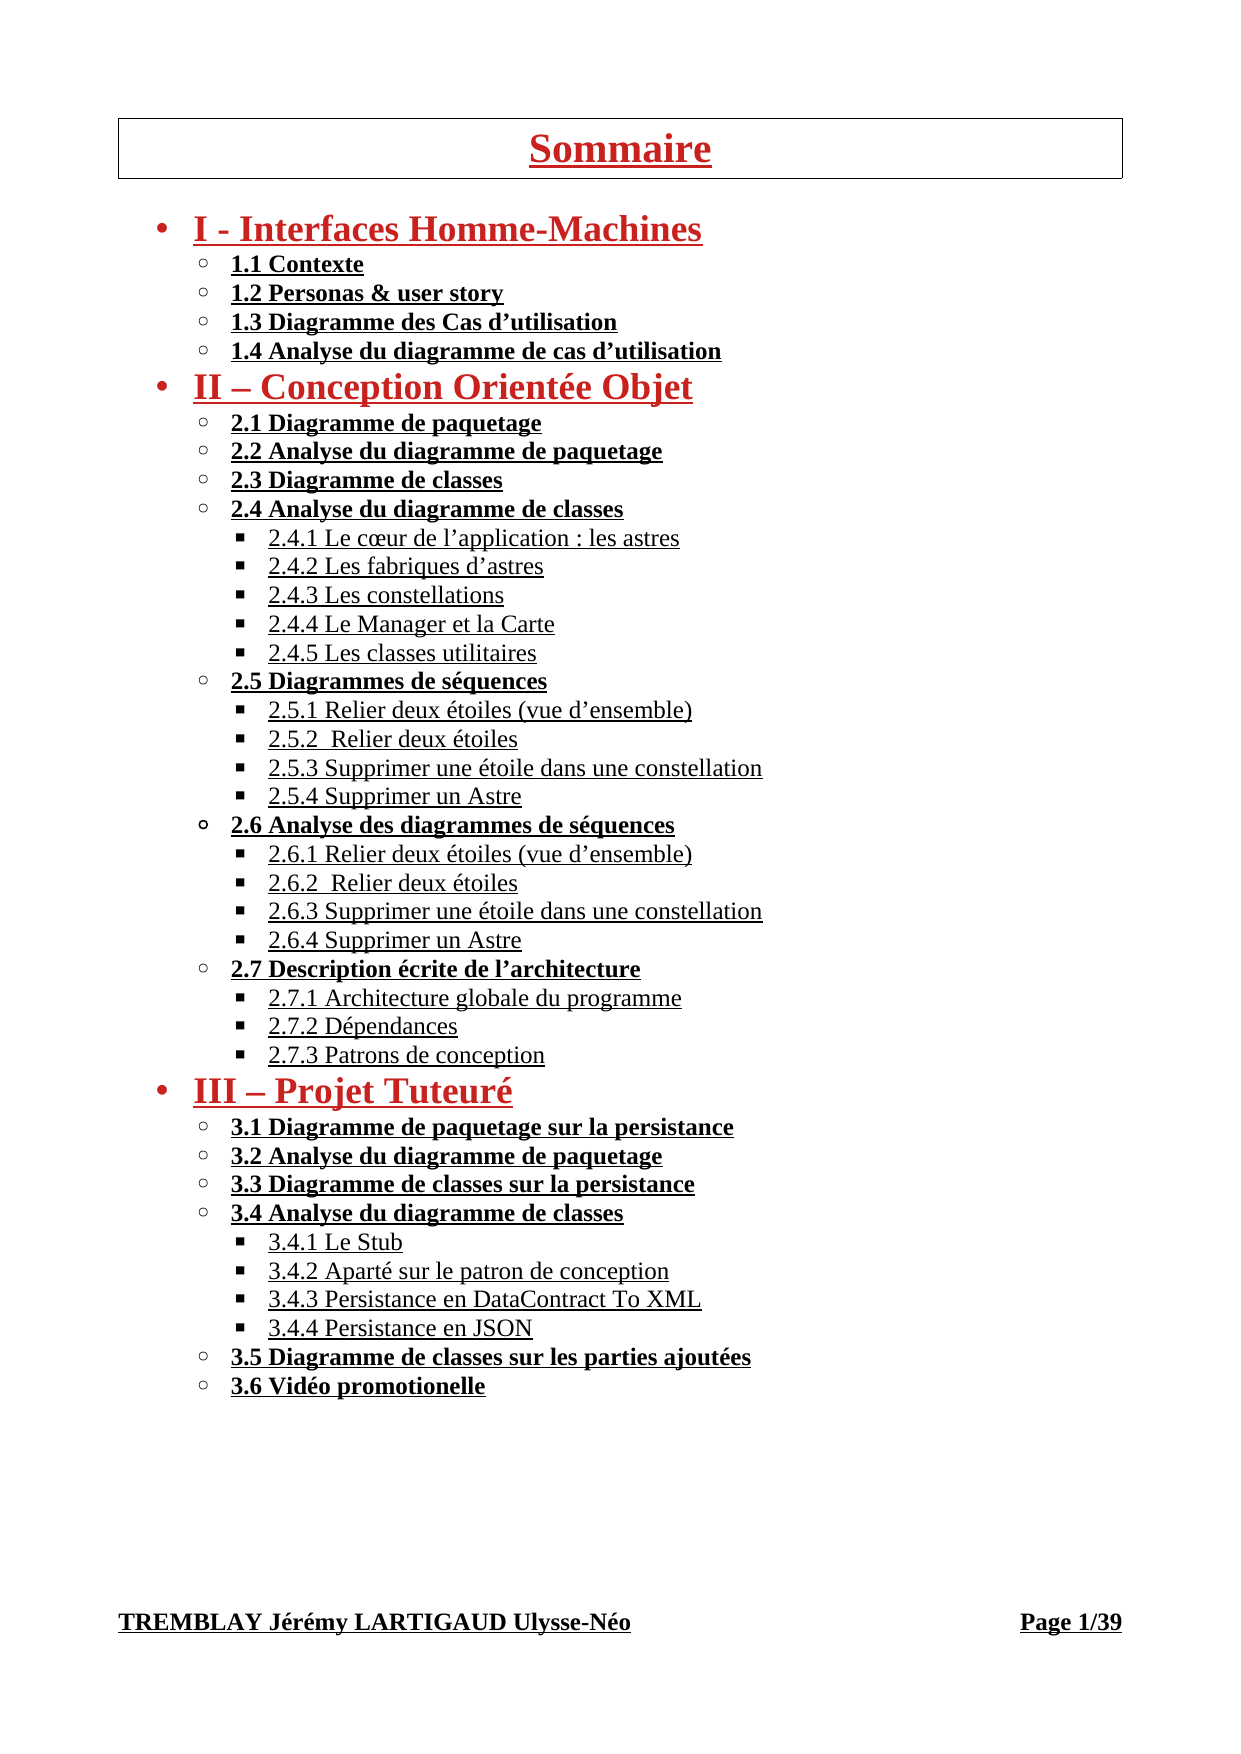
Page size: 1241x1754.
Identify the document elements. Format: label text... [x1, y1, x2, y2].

list 3.2 Analyse du diagramme de paquetage [193, 1141, 1122, 1169]
list 3.3 Diagramme de classes sur la persistance [193, 1169, 1122, 1198]
list 1.3 Diagramme des Cas d’utilisation [193, 307, 1122, 336]
list 2.1 Diagramme de paquetage [193, 408, 1122, 436]
list 2.4.2 Les fabriques d’astres [231, 551, 1122, 580]
list 2.7.3 Patrons de conception [231, 1040, 1122, 1069]
list 3.4.2 Aparté sur le patron de conception [231, 1256, 1122, 1284]
list II – Conception Orientée Objet [156, 364, 1122, 408]
list 2.4 Analyse du diagramme de classes [193, 494, 1122, 523]
list 2.6.4 Supprimer un Astre [231, 925, 1122, 954]
list I - Interfaces Homme-Machines [156, 206, 1122, 249]
list 2.7.1 Architecture globale du programme [231, 983, 1122, 1011]
list 2.6.2 Relier deux étoiles [231, 868, 1122, 896]
list 2.5.3 Supprimer une étoile dans une constellation [231, 753, 1122, 781]
list 2.5.1 Relier deux étoiles (vue d’ensemble) [231, 695, 1122, 724]
list 2.3 Diagramme de classes [193, 465, 1122, 494]
list 3.4 Analyse du diagramme de classes [193, 1198, 1122, 1227]
list 1.1 Contexte [193, 249, 1122, 278]
list 2.5.4 Supprimer un Astre [231, 781, 1122, 810]
list III – Projet Tuteuré [156, 1069, 1122, 1112]
list 1.4 Analyse du diagramme de cas d’utilisation [193, 336, 1122, 364]
table_header Sommaire [119, 119, 1122, 178]
list 3.1 Diagramme de paquetage sur la persistance [193, 1112, 1122, 1141]
list 3.5 Diagramme de classes sur les parties ajoutées [193, 1342, 1122, 1371]
list 2.4.5 Les classes utilitaires [231, 638, 1122, 666]
list 2.4.3 Les constellations [231, 580, 1122, 609]
list 3.4.3 Persistance en DataContract To XML [231, 1284, 1122, 1313]
list 2.5 Diagrammes de séquences [193, 666, 1122, 695]
list 2.7.2 Dépendances [231, 1011, 1122, 1040]
list 3.4.1 Le Stub [231, 1227, 1122, 1256]
list 1.2 Personas & user story [193, 278, 1122, 307]
list 2.4.4 Le Manager et la Carte [231, 609, 1122, 638]
list 3.6 Vidéo promotionelle [193, 1371, 1122, 1399]
list 2.4.1 Le cœur de l’application : les astres [231, 523, 1122, 551]
list 3.4.4 Persistance en JSON [231, 1313, 1122, 1342]
list 2.7 Description écrite de l’architecture [193, 954, 1122, 983]
list 2.5.2 Relier deux étoiles [231, 724, 1122, 753]
list 2.2 Analyse du diagramme de paquetage [193, 436, 1122, 465]
list 2.6 Analyse des diagrammes de séquences [193, 810, 1122, 839]
list 2.6.3 Supprimer une étoile dans une constellation [231, 896, 1122, 925]
list 2.6.1 Relier deux étoiles (vue d’ensemble) [231, 839, 1122, 868]
